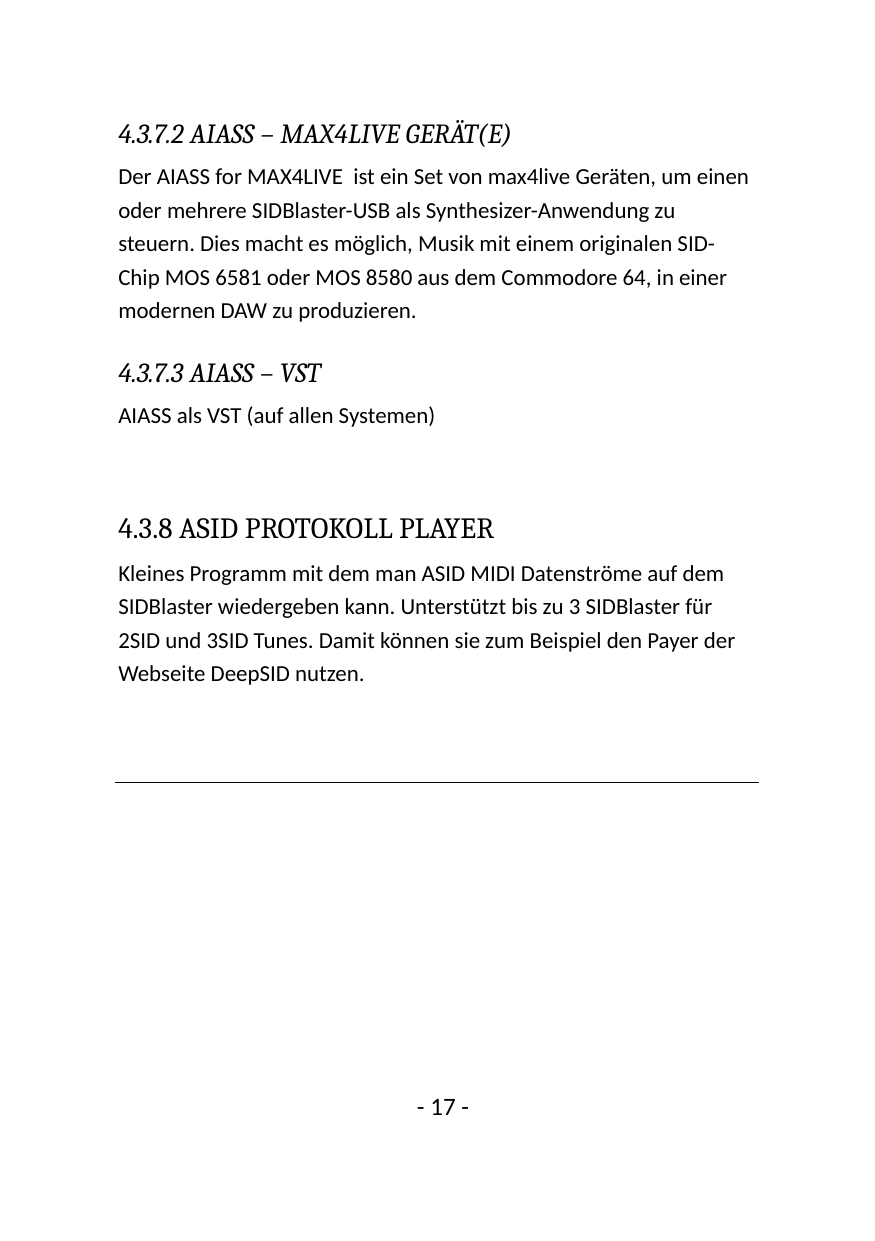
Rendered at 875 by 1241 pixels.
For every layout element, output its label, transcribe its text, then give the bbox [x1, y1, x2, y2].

text Der AIASS for MAX4LIVE ist ein Set von max4live Geräten, um einen oder mehrere SIDBlaster-USB als Synthesizer-Anwendung zu steuern. Dies macht es möglich, Musik mit einem originalen SID-Chip MOS 6581 oder MOS 8580 aus dem Commodore 64, in einer modernen DAW zu produzieren. [118, 162, 756, 325]
text Kleines Programm mit dem man ASID MIDI Datenströme auf dem SIDBlaster wiedergeben kann. Unterstützt bis zu 3 SIDBlaster für 2SID und 3SID Tunes. Damit können sie zum Beispiel den Payer der Webseite DeepSID nutzen. [118, 559, 756, 687]
subtitle 4.3.8 ASID Protokoll Player [118, 512, 756, 546]
subtitle AIASS – Max4Live Gerät(e) [118, 118, 756, 150]
subtitle AIASS – VST [118, 357, 756, 389]
text AIASS als VST (auf allen Systemen) [118, 402, 756, 430]
